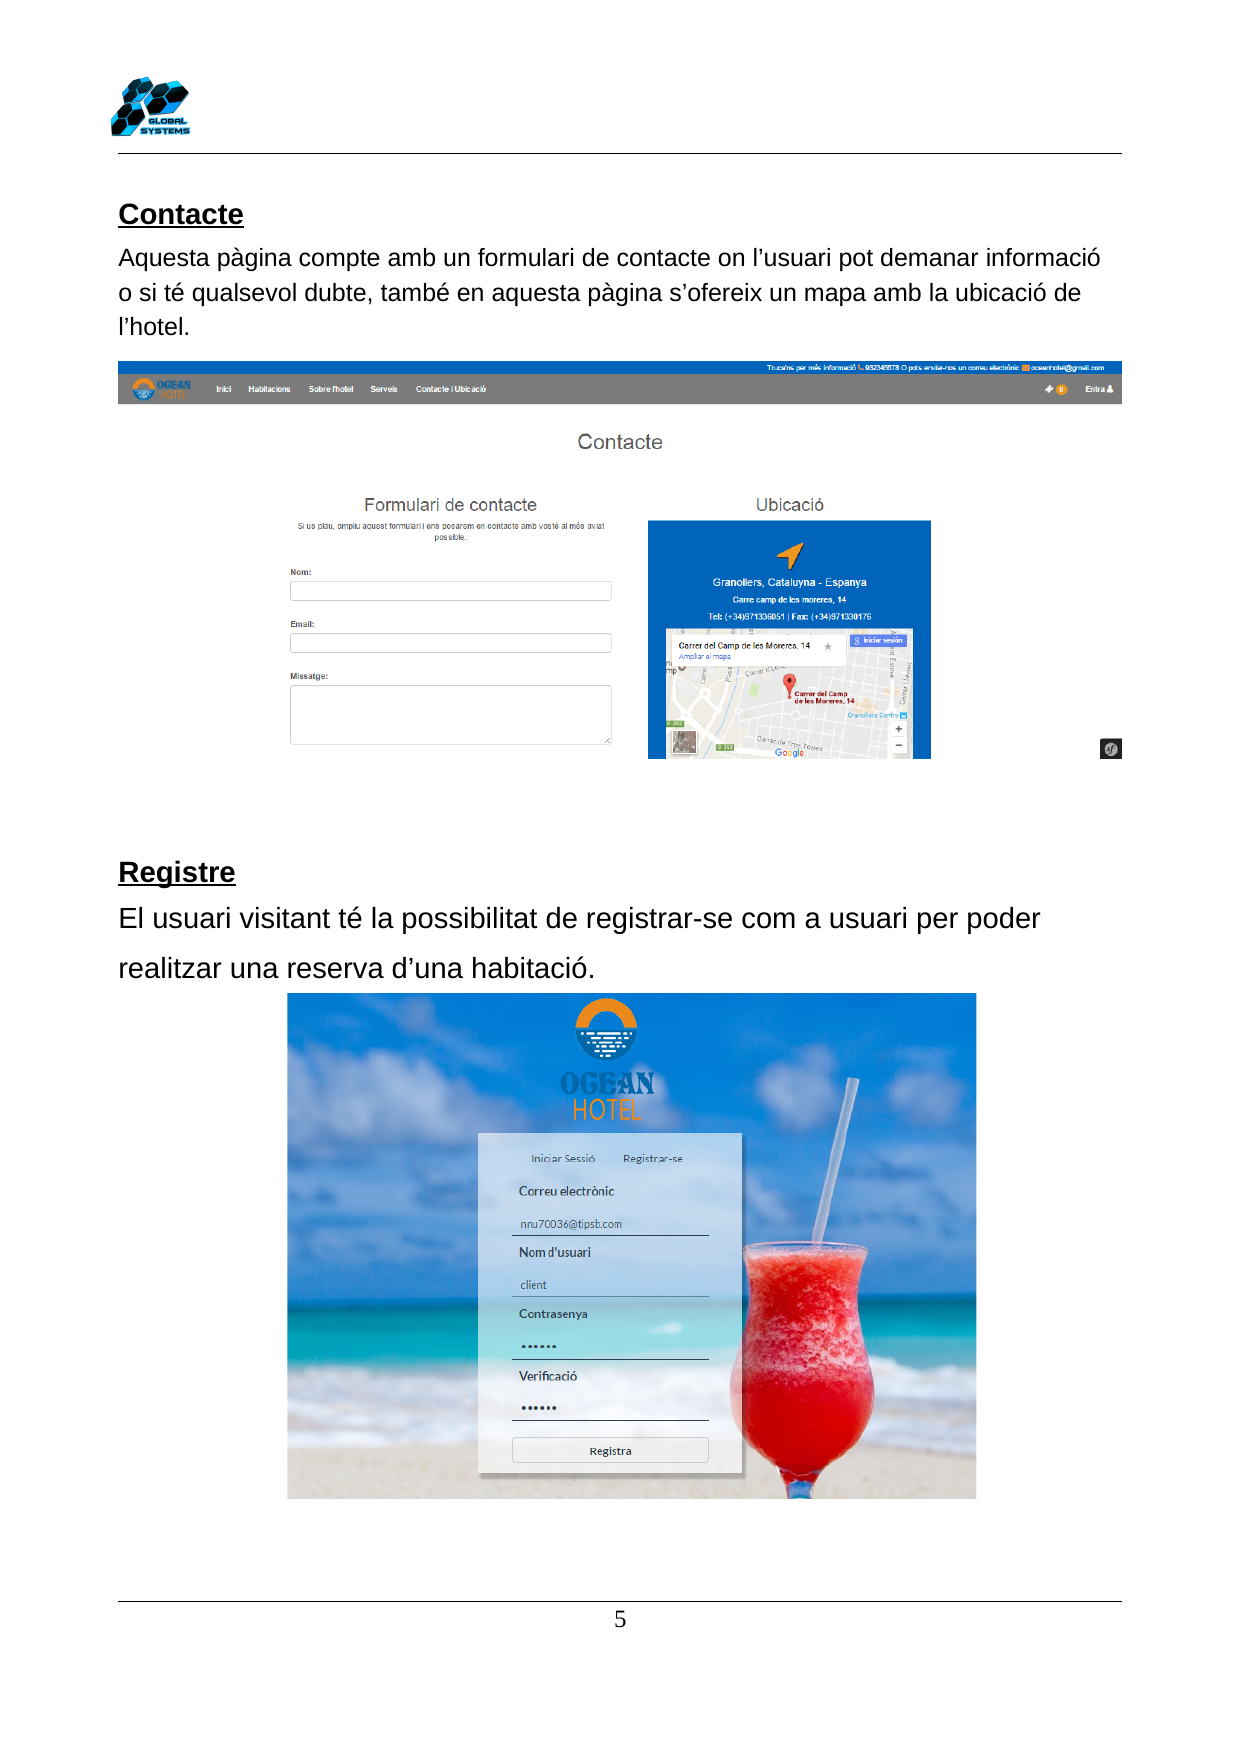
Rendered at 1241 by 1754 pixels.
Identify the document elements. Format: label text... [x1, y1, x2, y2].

subtitle Registre [118, 855, 1122, 889]
picture [287, 993, 977, 1499]
text Aquesta pàgina compte amb un formulari de contacte on l’usuari pot demanar informació o si té qualsevol dubte, també en aquesta pàgina s’ofereix un mapa amb la ubicació de l’hotel. [118, 243, 1122, 341]
picture [118, 361, 1123, 759]
text El usuari visitant té la possibilitat de registrar-se com a usuari per poder realitzar una reserva d’una habitació. [118, 901, 1122, 985]
subtitle Contacte [118, 197, 1122, 231]
picture [107, 61, 194, 148]
